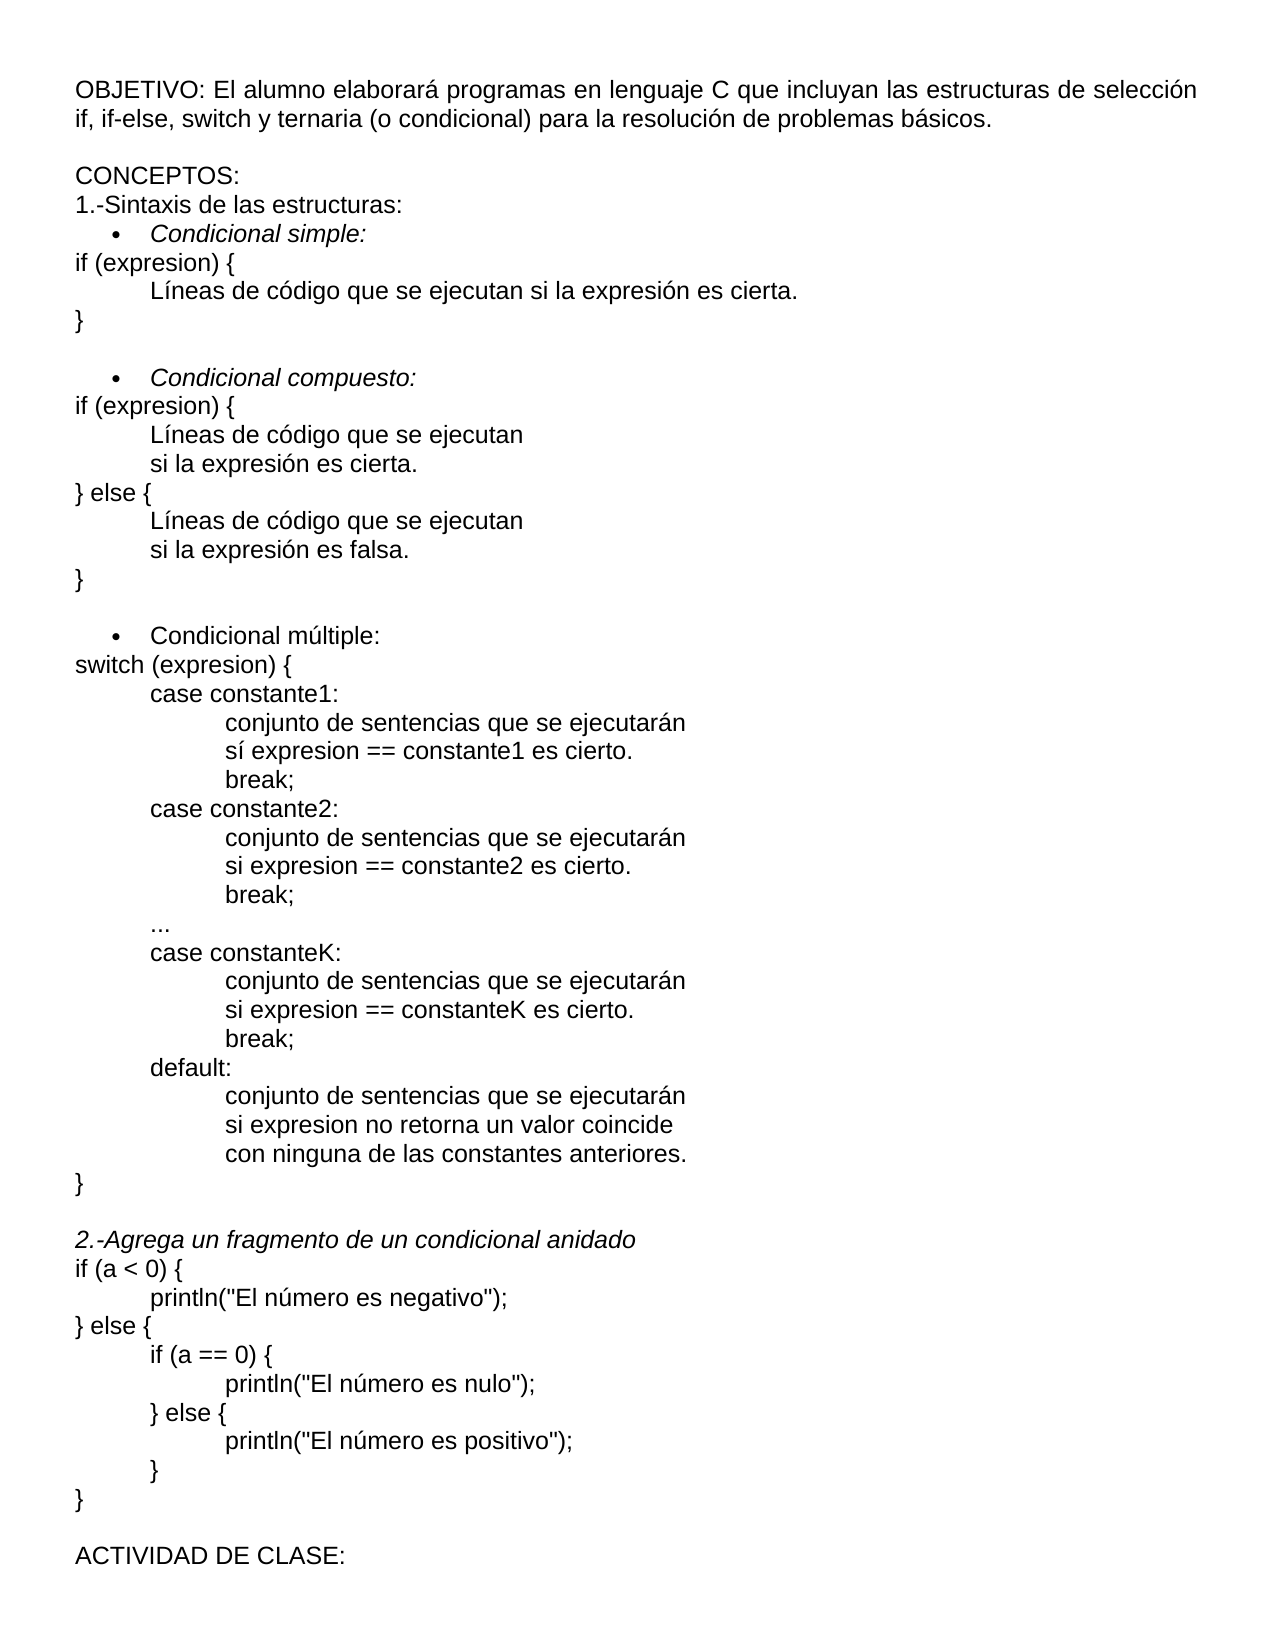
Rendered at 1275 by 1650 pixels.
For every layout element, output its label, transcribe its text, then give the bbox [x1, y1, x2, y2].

text } [75, 1455, 1200, 1484]
text println("El número es nulo"); [150, 1369, 1200, 1397]
text println("El número es positivo"); [150, 1426, 1200, 1455]
text con ninguna de las constantes anteriores. [225, 1139, 1200, 1167]
text default: [150, 1052, 1200, 1081]
text si expresion == constante2 es cierto. [225, 851, 1200, 880]
text } else { [75, 1311, 1200, 1340]
text } [75, 564, 1200, 592]
text } [75, 305, 1200, 334]
text if (expresion) { [75, 391, 1200, 420]
text si la expresión es cierta. [150, 449, 1200, 477]
text 1.-Sintaxis de las estructuras: [75, 190, 1200, 219]
text } else { [75, 477, 1200, 506]
text si la expresión es falsa. [150, 535, 1200, 564]
text break; [225, 1024, 1200, 1052]
text conjunto de sentencias que se ejecutarán [225, 1081, 1200, 1110]
list Condicional simple: [112, 219, 1200, 247]
text Líneas de código que se ejecutan [150, 420, 1200, 449]
text sí expresion == constante1 es cierto. [225, 736, 1200, 765]
text case constanteK: [150, 937, 1200, 966]
text break; [225, 880, 1200, 909]
text OBJETIVO: El alumno elaborará programas en lenguaje C que incluyan las estructuras de selección if, if-else, switch y ternaria (o condicional) para la resolución de problemas básicos. [75, 75, 1200, 132]
text println("El número es negativo"); [75, 1282, 1200, 1311]
text Líneas de código que se ejecutan [150, 506, 1200, 535]
list Condicional múltiple: [112, 621, 1200, 650]
text si expresion no retorna un valor coincide [225, 1110, 1200, 1139]
text break; [225, 765, 1200, 794]
text CONCEPTOS: [75, 161, 1200, 190]
text switch (expresion) { [75, 650, 1200, 679]
text Líneas de código que se ejecutan si la expresión es cierta. [75, 276, 1200, 305]
text } [75, 1484, 1200, 1512]
text case constante2: [150, 794, 1200, 822]
text conjunto de sentencias que se ejecutarán [225, 966, 1200, 995]
text si expresion == constanteK es cierto. [225, 995, 1200, 1024]
list Condicional compuesto: [112, 362, 1200, 391]
text if (a == 0) { [75, 1340, 1200, 1369]
text ACTIVIDAD DE CLASE: [75, 1541, 1200, 1570]
text 2.-Agrega un fragmento de un condicional anidado [75, 1225, 1200, 1254]
text conjunto de sentencias que se ejecutarán [225, 707, 1200, 736]
text if (expresion) { [75, 247, 1200, 276]
text } else { [75, 1397, 1200, 1426]
text } [75, 1167, 1200, 1196]
text if (a < 0) { [75, 1254, 1200, 1282]
text conjunto de sentencias que se ejecutarán [225, 822, 1200, 851]
text case constante1: [150, 679, 1200, 707]
text ... [150, 909, 1200, 937]
